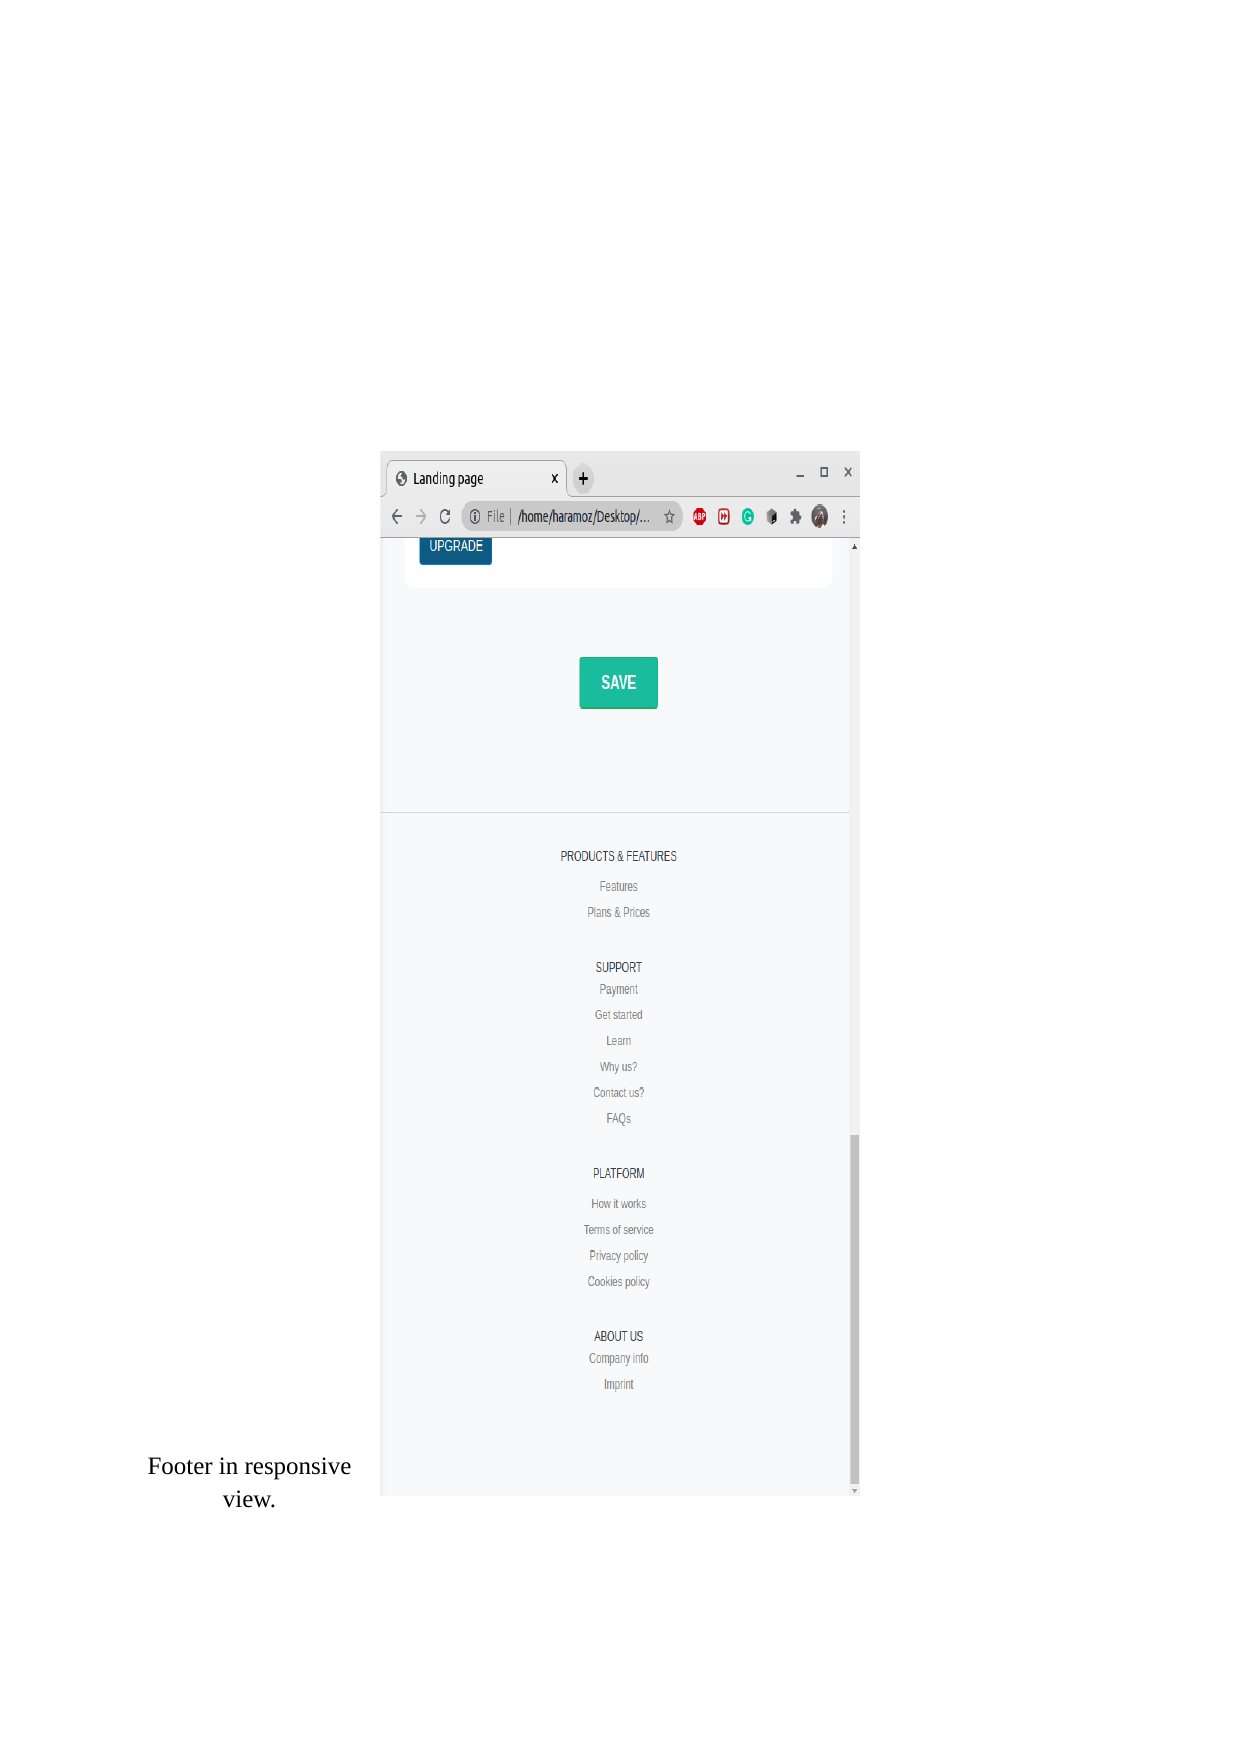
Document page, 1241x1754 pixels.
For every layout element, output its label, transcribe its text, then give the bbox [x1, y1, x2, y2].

picture [380, 451, 860, 1496]
text Footer in responsive view. [118, 1451, 1122, 1513]
